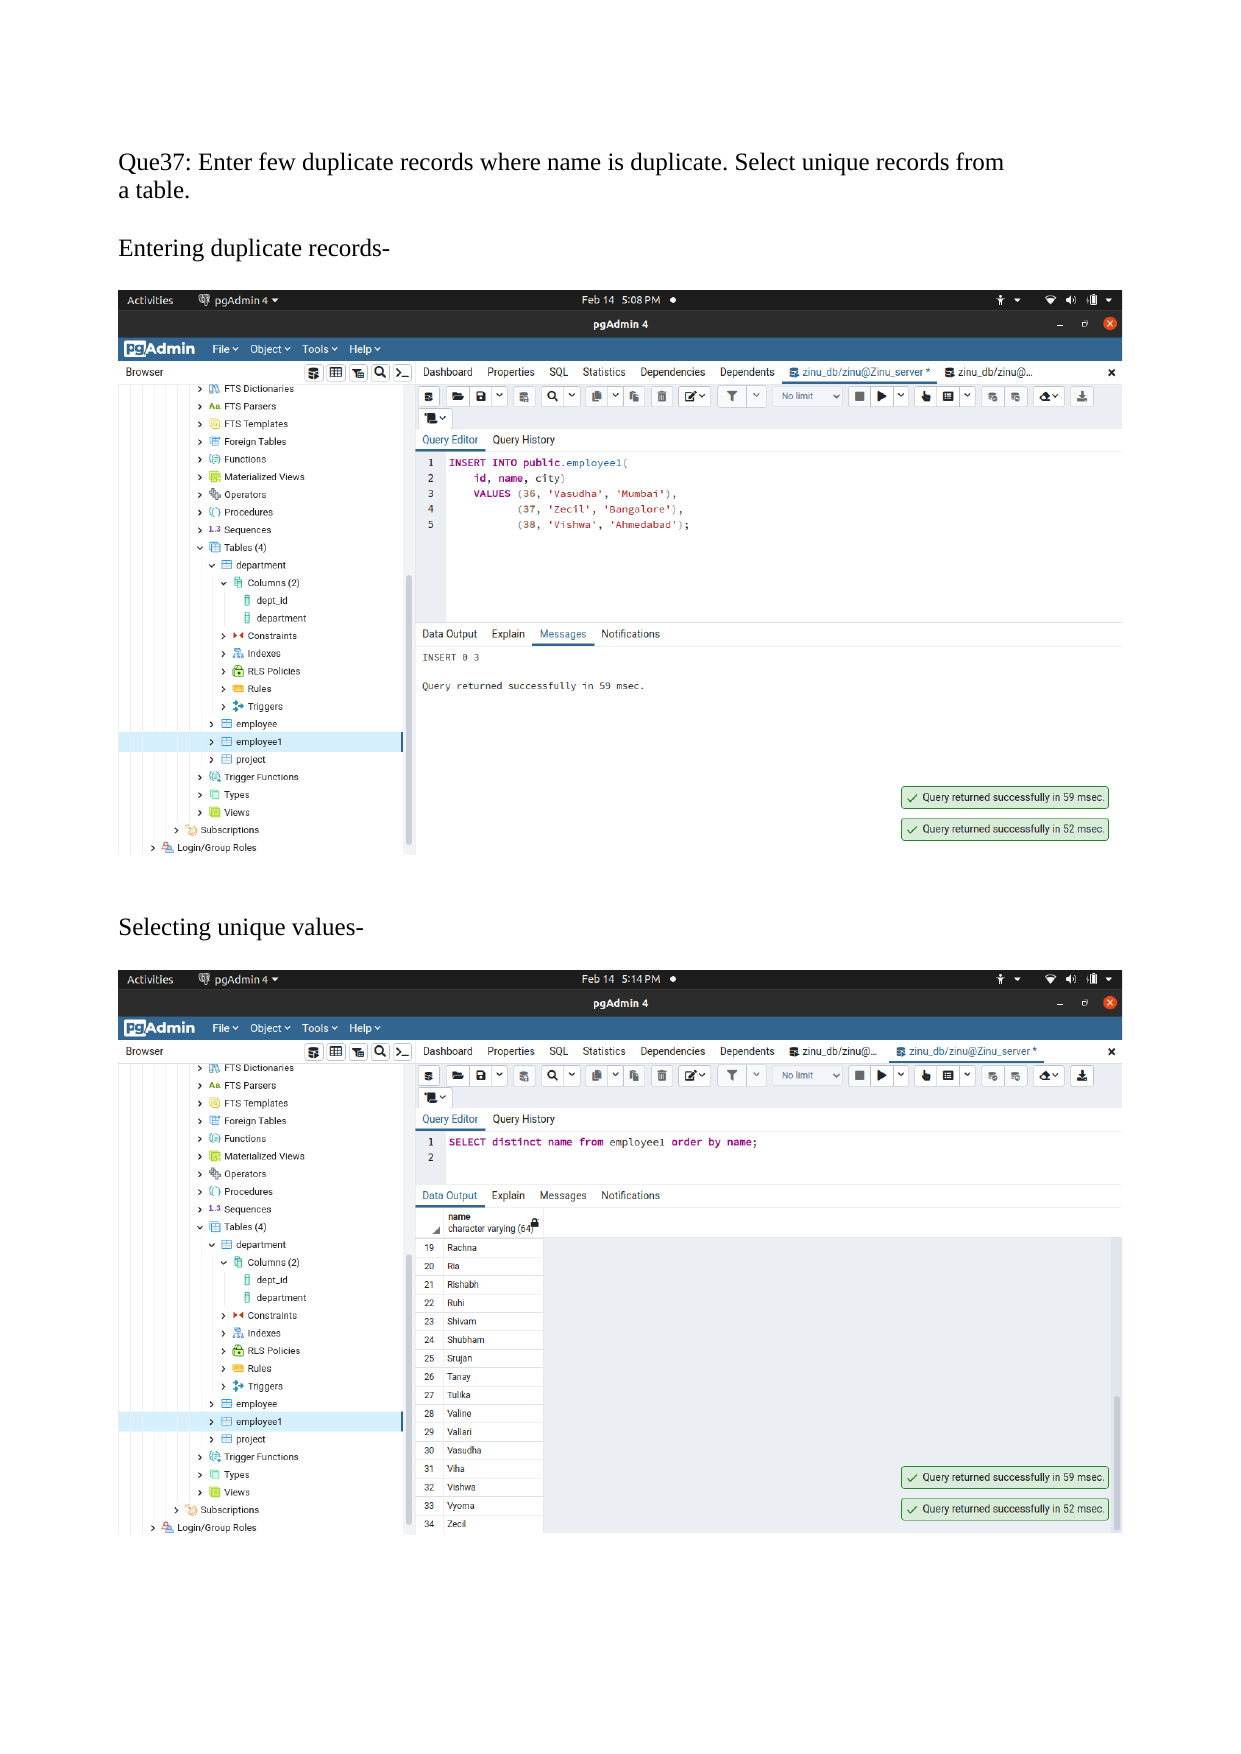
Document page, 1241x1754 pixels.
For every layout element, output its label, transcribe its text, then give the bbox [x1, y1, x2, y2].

picture [118, 290, 1123, 855]
text a table. [118, 176, 1122, 204]
text Selecting unique values- [118, 912, 1122, 941]
picture [118, 970, 1123, 1535]
text Entering duplicate records- [118, 233, 1122, 262]
text Que37: Enter few duplicate records where name is duplicate. Select unique records from [118, 147, 1122, 176]
